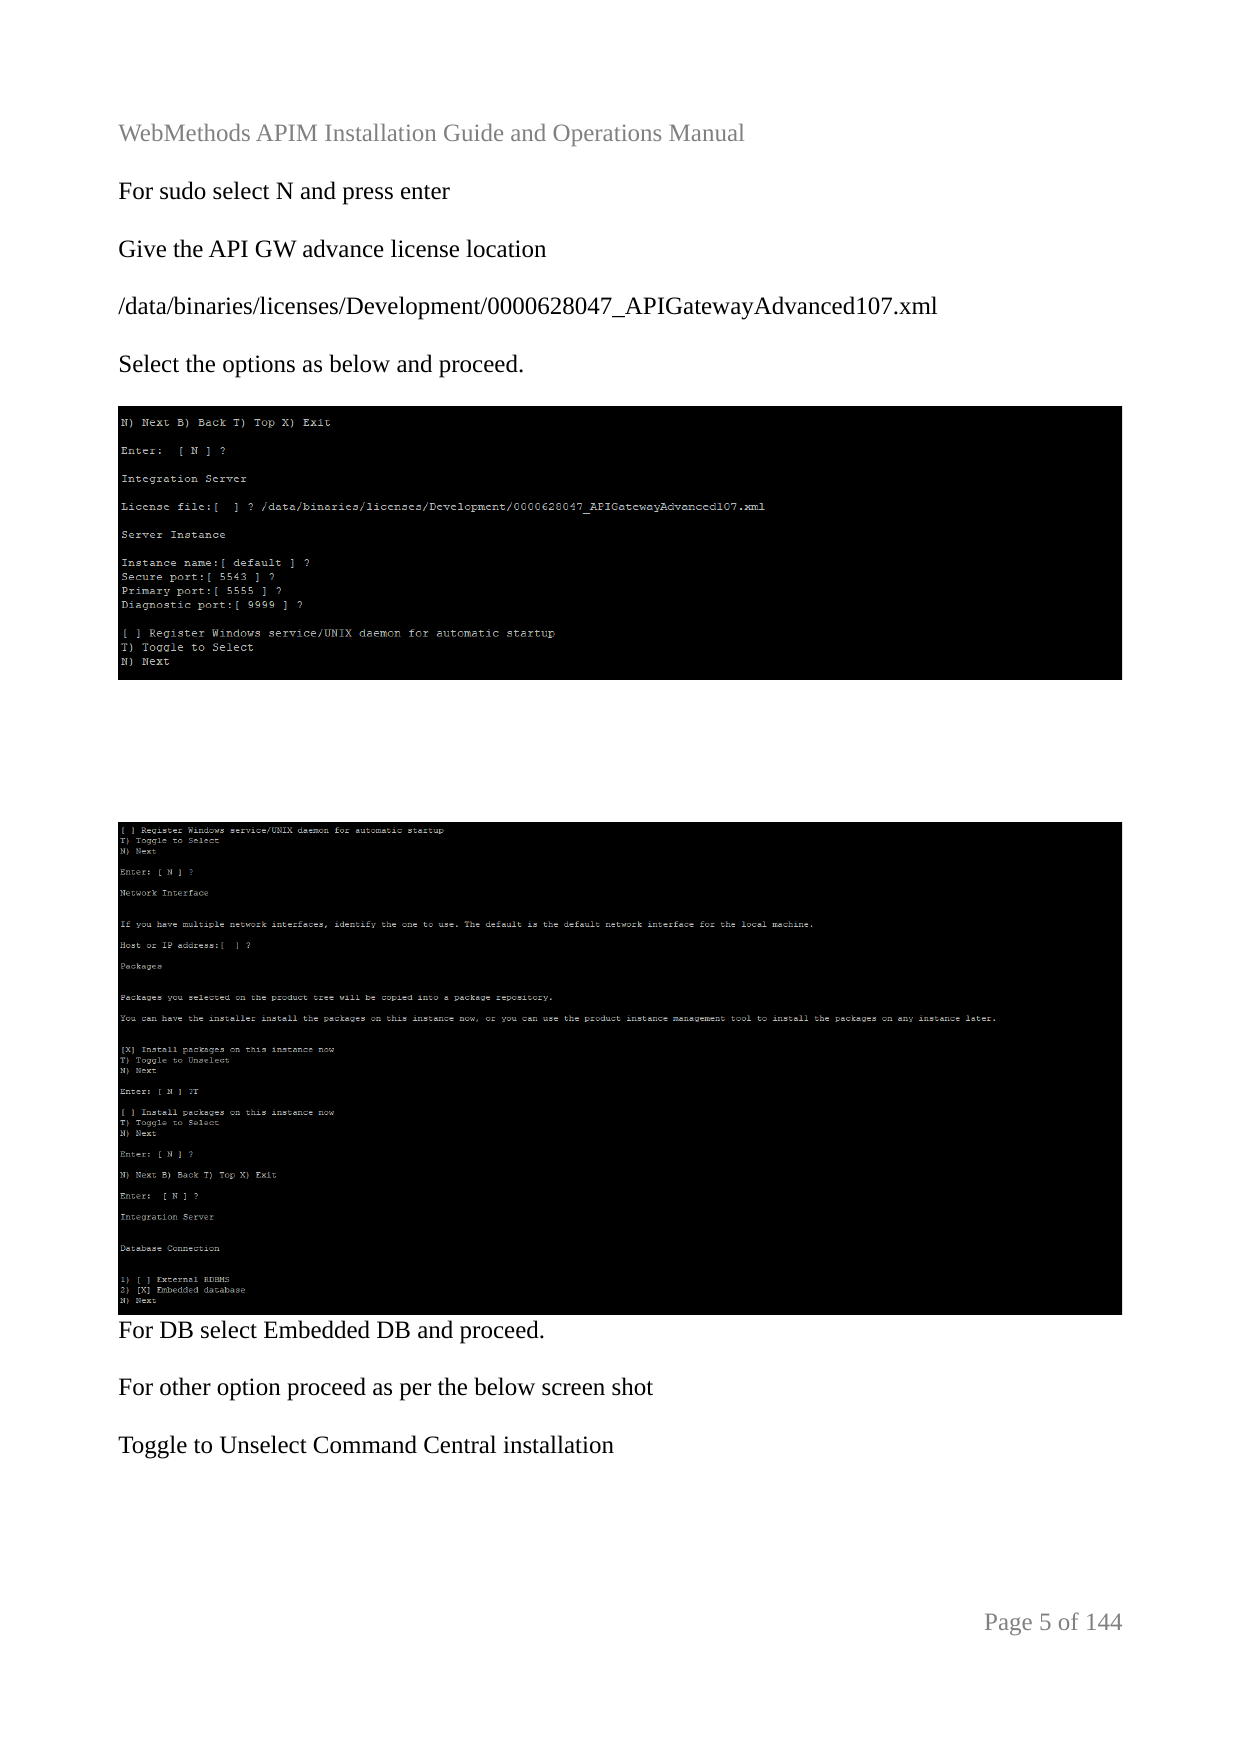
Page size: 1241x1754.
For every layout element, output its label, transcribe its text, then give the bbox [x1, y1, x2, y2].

text Select the options as below and proceed. [118, 349, 1122, 378]
text /data/binaries/licenses/Development/0000628047_APIGatewayAdvanced107.xml [118, 291, 1122, 320]
text For sudo select N and press enter [118, 176, 1122, 205]
picture [118, 822, 1123, 1315]
text For DB select Embedded DB and proceed. [118, 1315, 1122, 1343]
text Toggle to Unselect Command Central installation [118, 1430, 1122, 1458]
text Give the API GW advance license location [118, 234, 1122, 263]
picture [118, 406, 1123, 680]
text For other option proceed as per the below screen shot [118, 1372, 1122, 1401]
